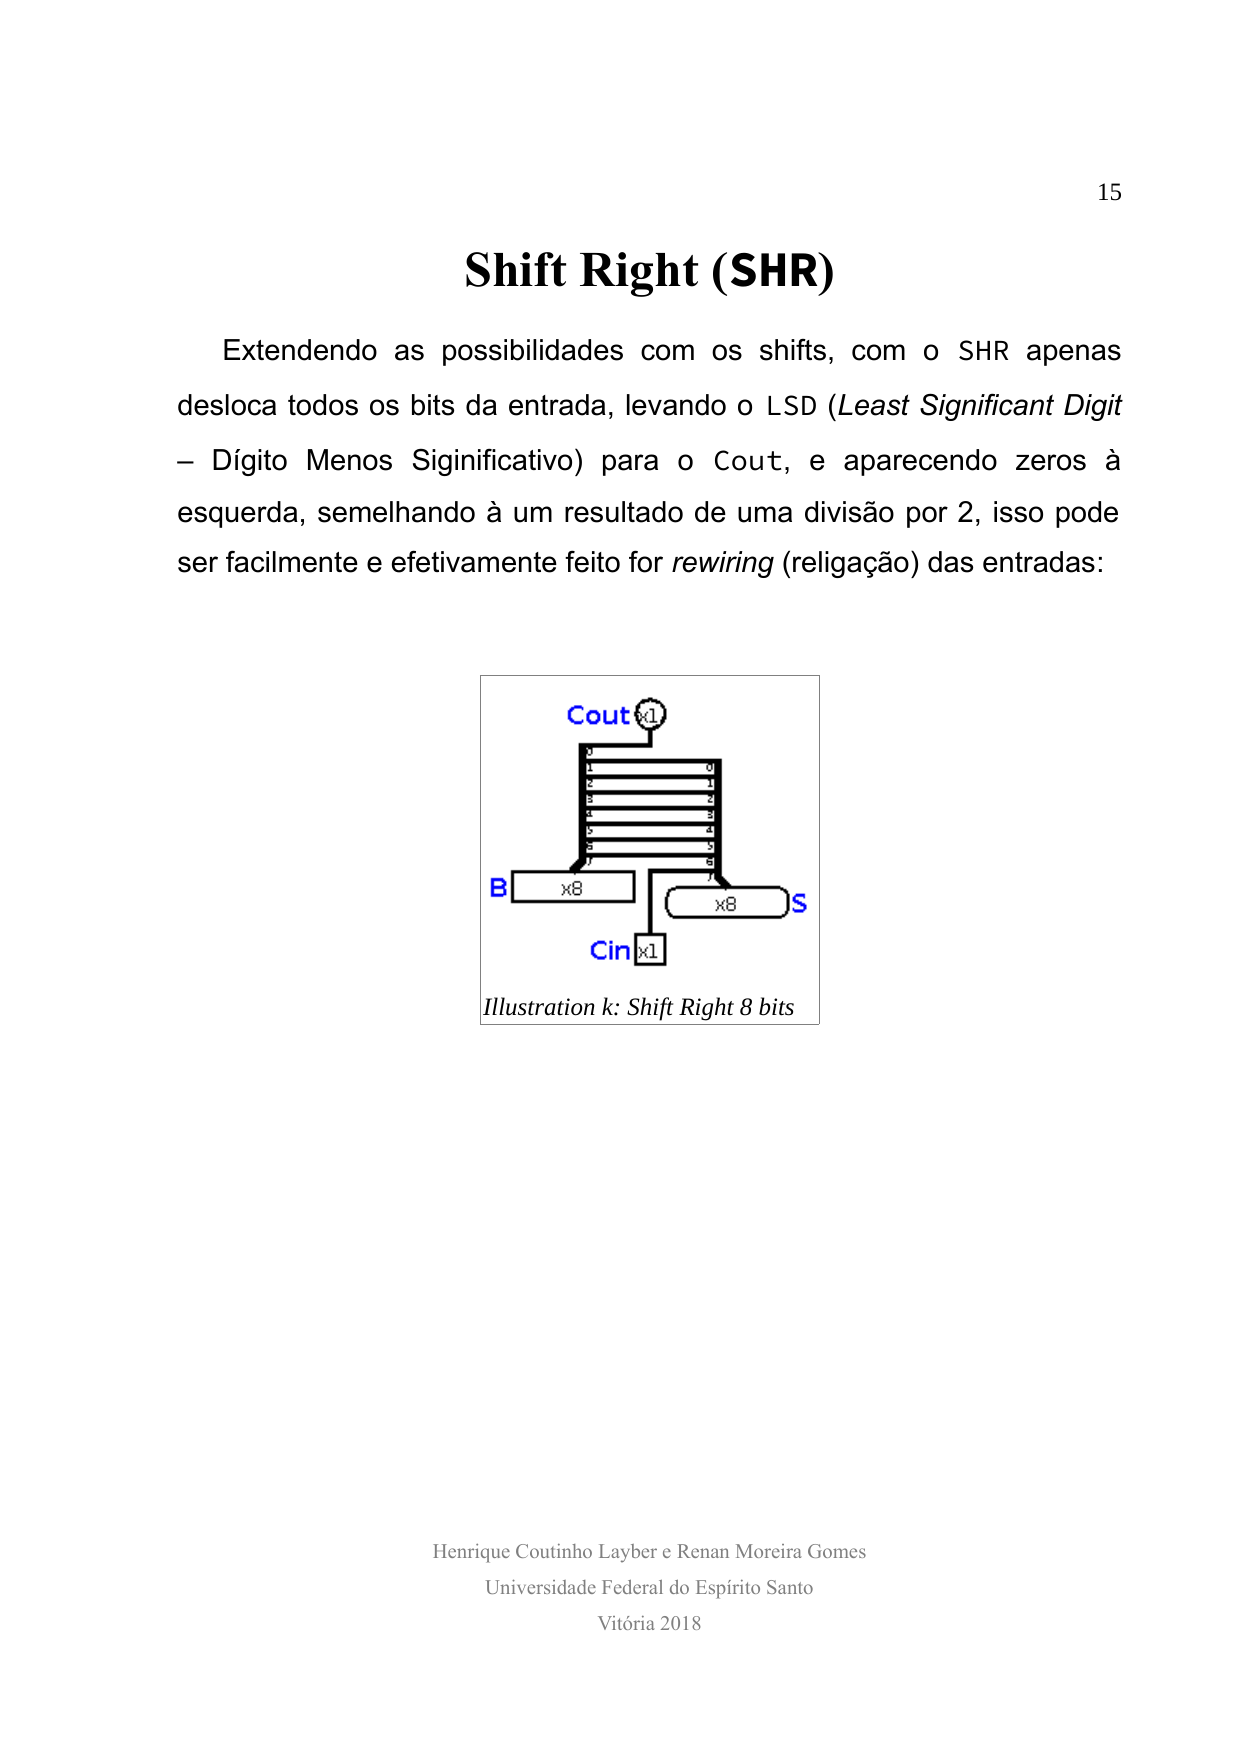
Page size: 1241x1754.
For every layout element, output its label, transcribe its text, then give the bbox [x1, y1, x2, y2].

picture [482, 690, 816, 974]
text Illustration k: Shift Right 8 bits [483, 974, 816, 1021]
text Extendendo as possibilidades com os shifts, com o SHR apenas desloca todos os bits da entrada, levando o LSD (Least Significant Digit – Dígito Menos Siginificativo) para o Cout, e aparecendo zeros à esquerda, semelhando à um resultado de uma divisão por 2, isso pode ser facilmente e efetivamente feito for rewiring (religação) das entradas: [177, 331, 1122, 578]
text Shift Right (SHR) [177, 237, 1122, 300]
text [481, 676, 819, 1024]
